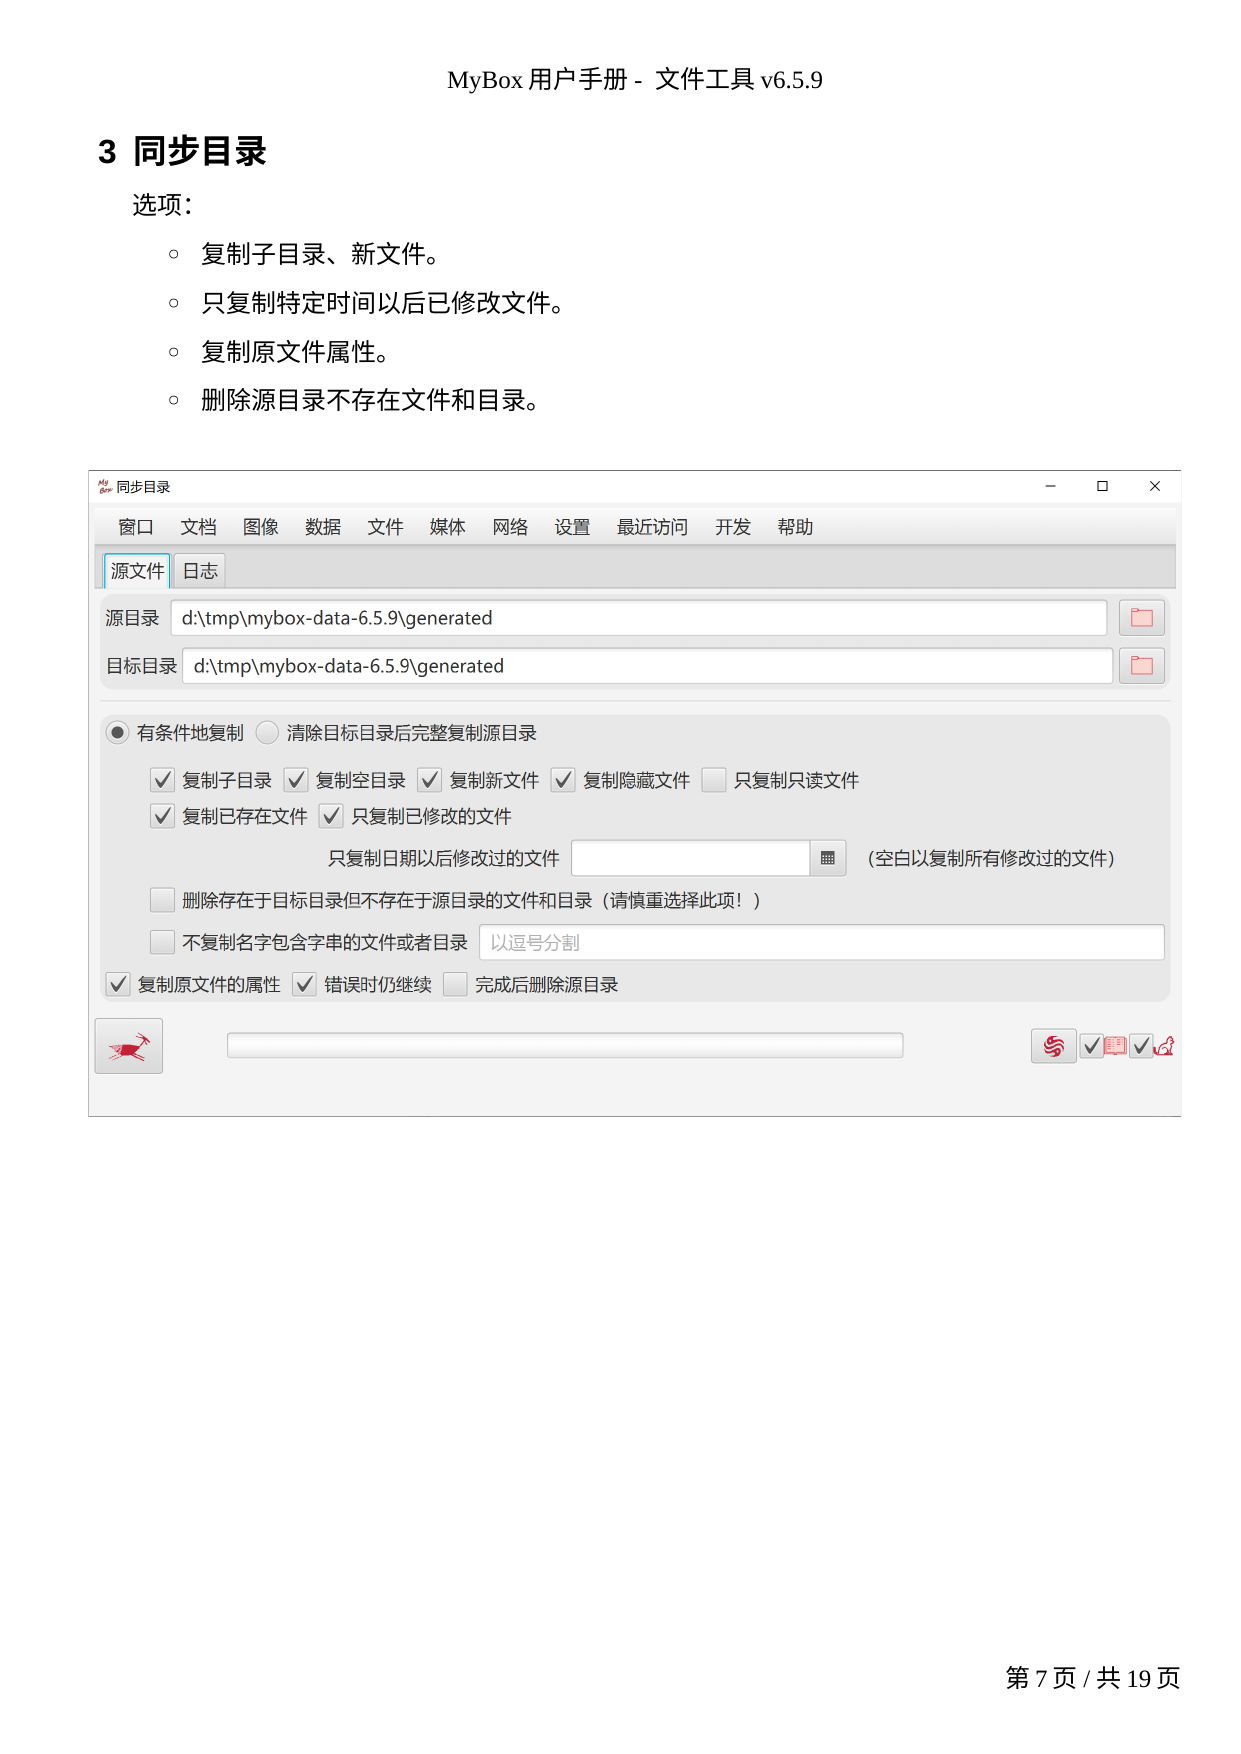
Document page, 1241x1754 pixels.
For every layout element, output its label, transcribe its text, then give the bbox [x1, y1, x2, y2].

list 只复制特定时间以后已修改文件。 [163, 283, 1181, 319]
list 复制子目录、新文件。 [163, 234, 1181, 271]
list 删除源目录不存在文件和目录。 [163, 381, 1181, 417]
text 选项： [88, 186, 1181, 222]
list 复制原文件属性。 [163, 332, 1181, 368]
subtitle 同步目录 [88, 125, 1181, 173]
picture [88, 470, 1182, 1117]
